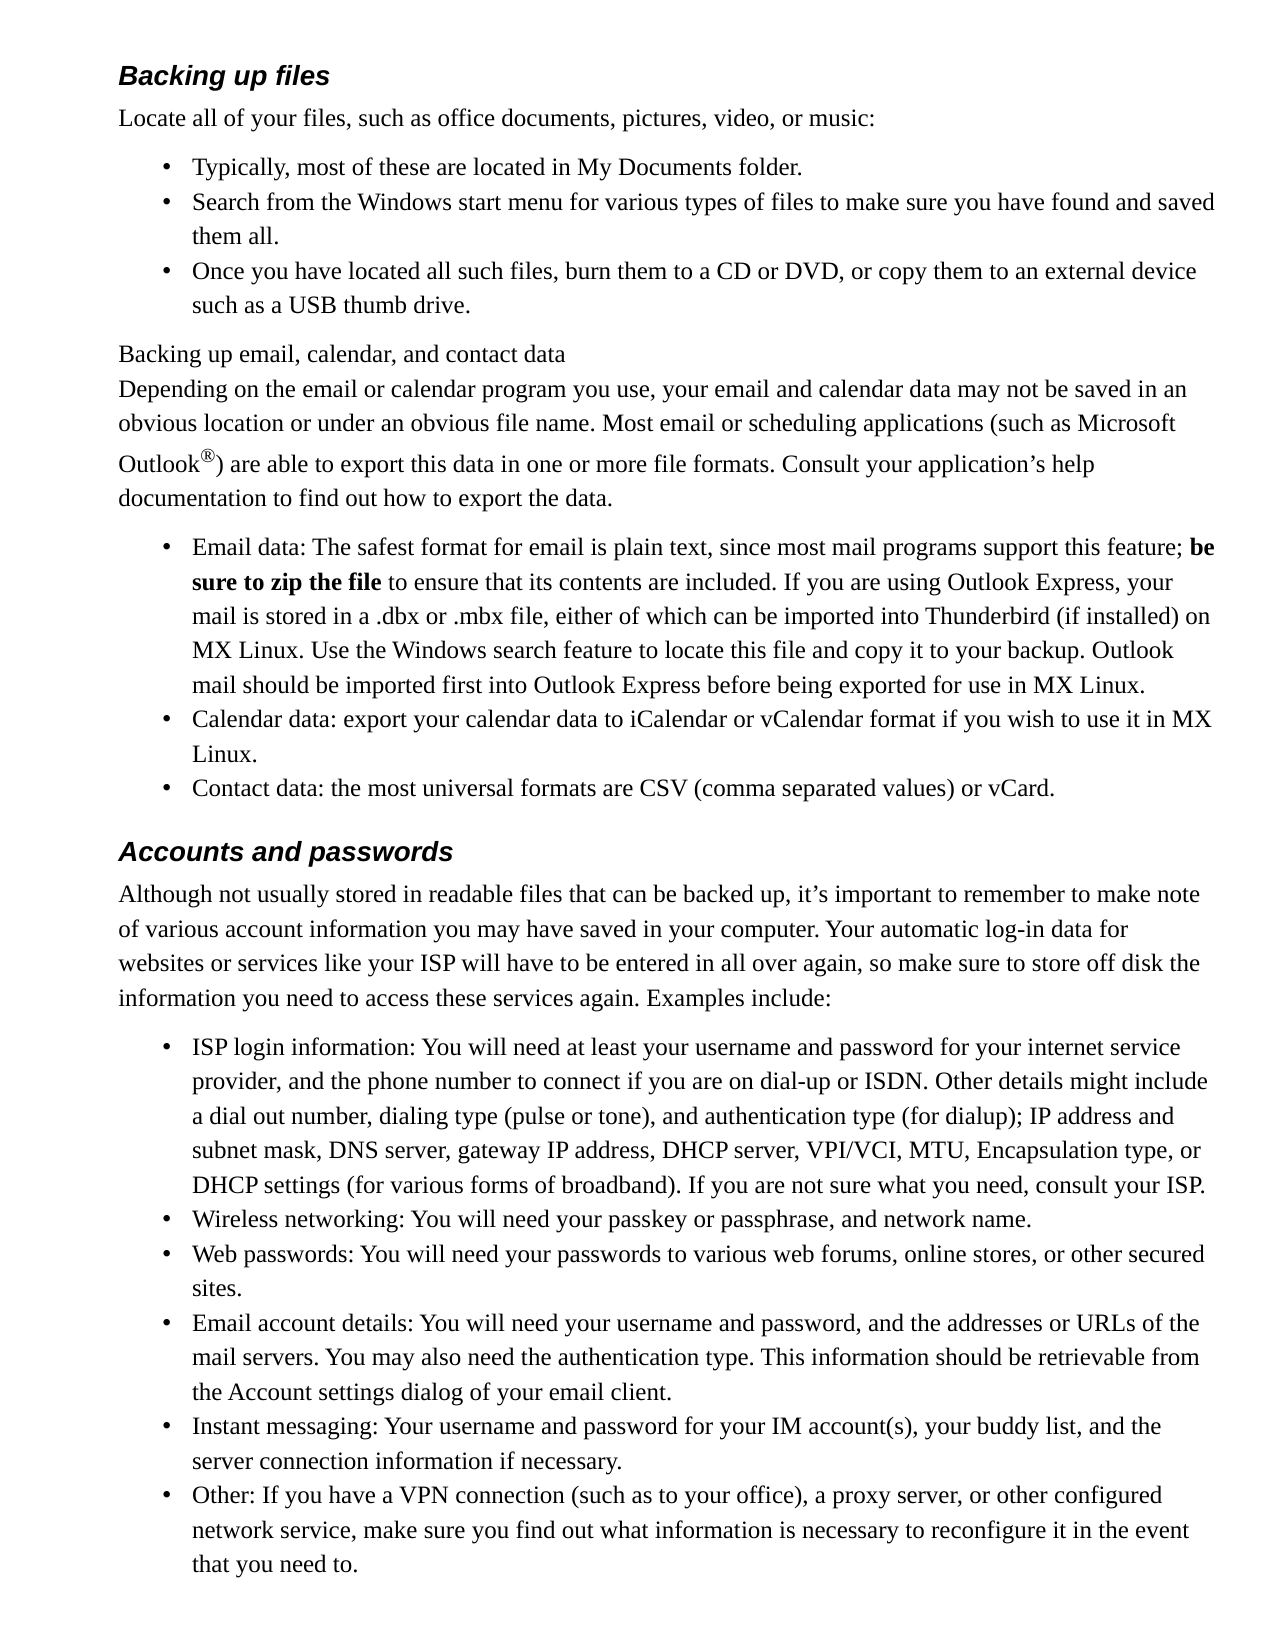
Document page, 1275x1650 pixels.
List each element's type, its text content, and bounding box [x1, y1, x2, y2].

list Contact data: the most universal formats are CSV (comma separated values) or vCard. [162, 773, 1216, 802]
text Backing up email, calendar, and contact data [118, 339, 1216, 368]
list Once you have located all such files, burn them to a CD or DVD, or copy them to an external device such as a USB thumb drive. [162, 256, 1216, 319]
list Other: If you have a VPN connection (such as to your office), a proxy server, or other configured network service, make sure you find out what information is necessary to reconfigure it in the event that you need to. [162, 1480, 1216, 1578]
list Email account details: You will need your username and password, and the addresses or URLs of the mail servers. You may also need the authentication type. This information should be retrievable from the Account settings dialog of your email client. [162, 1308, 1216, 1406]
subtitle Accounts and passwords [118, 835, 1216, 867]
text Locate all of your files, such as office documents, pictures, video, or music: [118, 103, 1216, 132]
list Instant messaging: Your username and password for your IM account(s), your buddy list, and the server connection information if necessary. [162, 1411, 1216, 1474]
text Depending on the email or calendar program you use, your email and calendar data may not be saved in an obvious location or under an obvious file name. Most email or scheduling applications (such as Microsoft Outlook®) are able to export this data in one or more file formats. Consult your application’s help documentation to find out how to export the data. [118, 374, 1216, 512]
list Email data: The safest format for email is plain text, since most mail programs support this feature; be sure to zip the file to ensure that its contents are included. If you are using Outlook Express, your mail is stored in a .dbx or .mbx file, either of which can be imported into Thunderbird (if installed) on MX Linux. Use the Windows search feature to locate this file and copy it to your backup. Outlook mail should be imported first into Outlook Express before being exported for use in MX Linux. [162, 532, 1216, 699]
list Typically, most of these are located in My Documents folder. [162, 152, 1216, 181]
text Although not usually stored in readable files that can be backed up, it’s important to remember to make note of various account information you may have saved in your computer. Your automatic log-in data for websites or services like your ISP will have to be entered in all over again, so make sure to store off disk the information you need to access these services again. Examples include: [118, 879, 1216, 1012]
list Wireless networking: You will need your passkey or passphrase, and network name. [162, 1204, 1216, 1233]
list Calendar data: export your calendar data to iCalendar or vCalendar format if you wish to use it in MX Linux. [162, 704, 1216, 768]
list ISP login information: You will need at least your username and password for your internet service provider, and the phone number to connect if you are on dial-up or ISDN. Other details might include a dial out number, dialing type (pulse or tone), and authentication type (for dialup); IP address and subnet mask, DNS server, gateway IP address, DHCP server, VPI/VCI, MTU, Encapsulation type, or DHCP settings (for various forms of broadband). If you are not sure what you need, consult your ISP. [162, 1032, 1216, 1199]
list Search from the Windows start menu for various types of files to make sure you have found and saved them all. [162, 187, 1216, 250]
subtitle Backing up files [118, 59, 1216, 91]
list Web passwords: You will need your passwords to various web forums, online stores, or other secured sites. [162, 1239, 1216, 1302]
